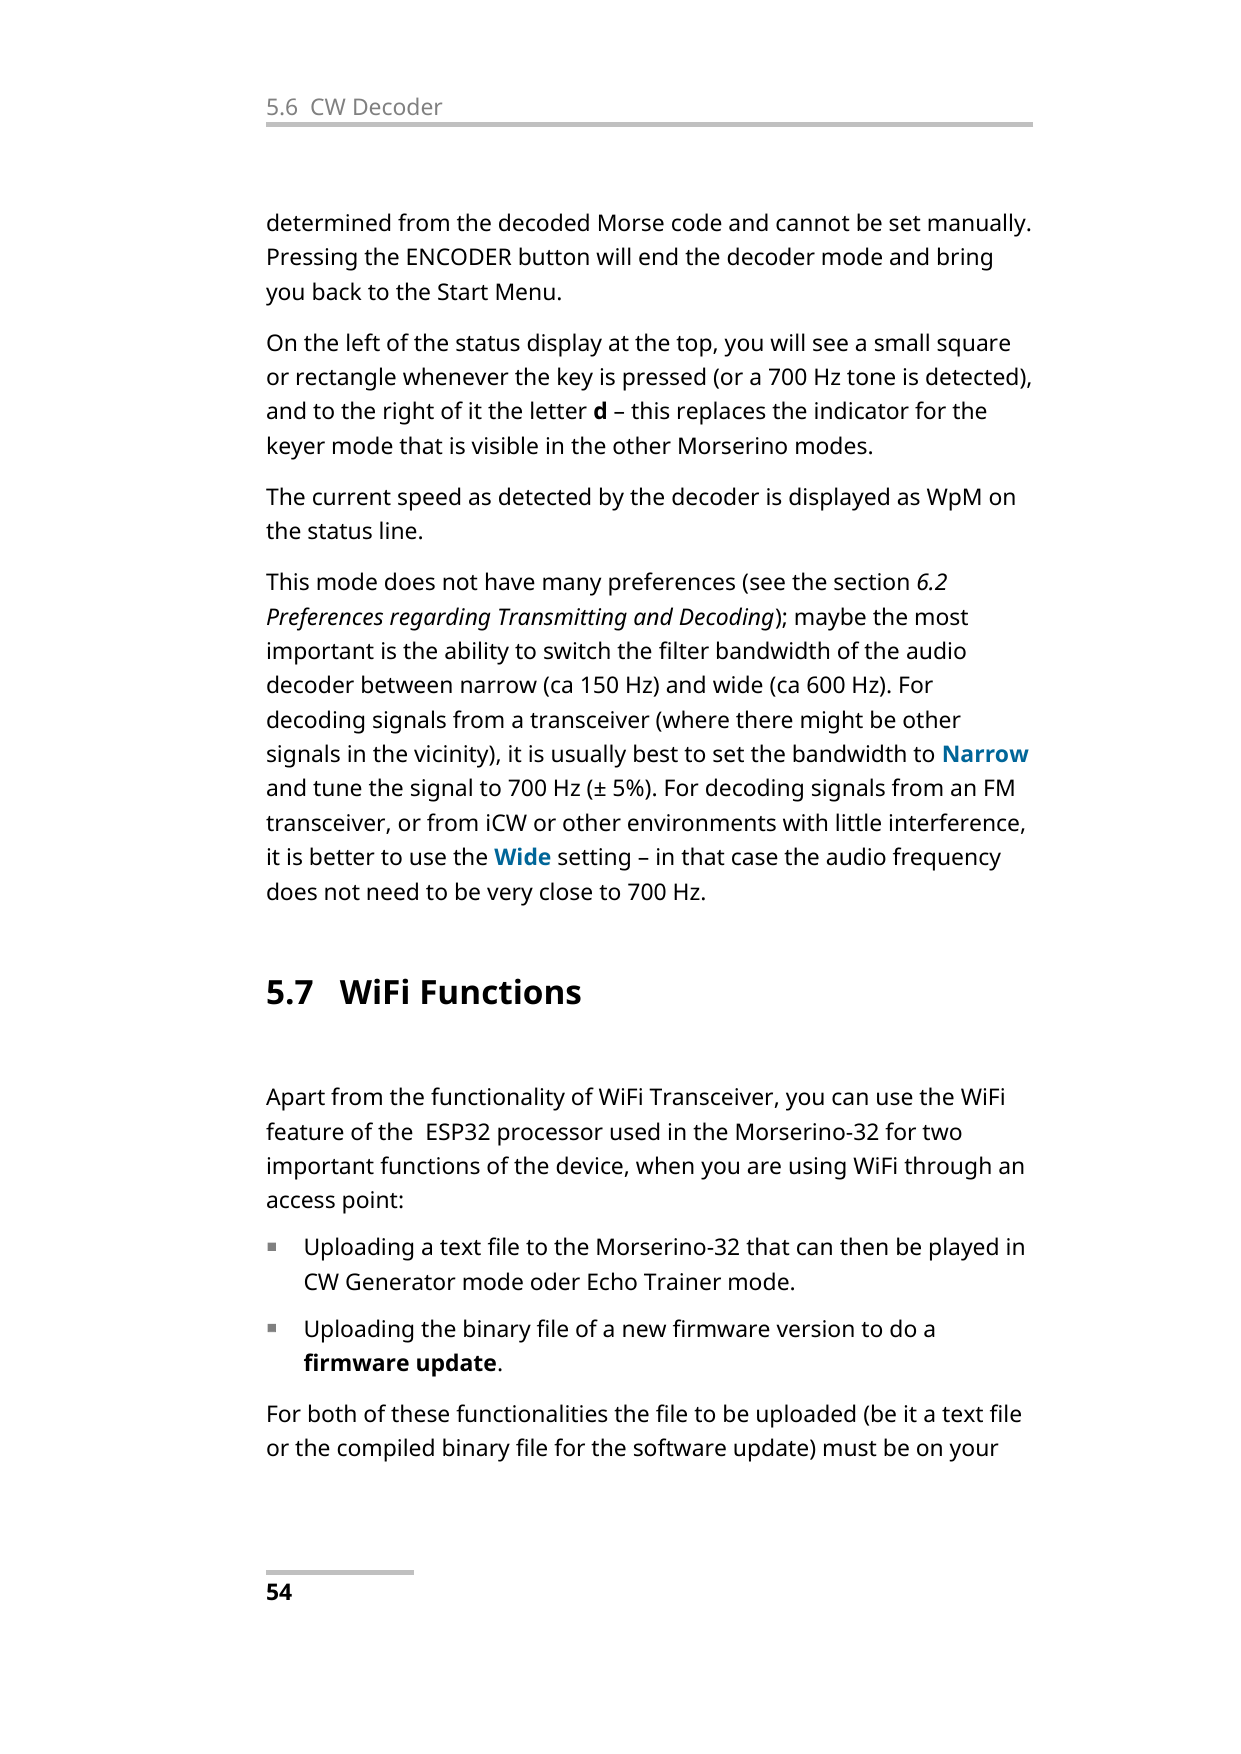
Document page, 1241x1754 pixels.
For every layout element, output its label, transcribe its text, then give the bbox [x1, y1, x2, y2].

list Uploading a text file to the Morserino-32 that can then be played in CW Generator mode oder Echo Trainer mode. [266, 1231, 1033, 1297]
text determined from the decoded Morse code and cannot be set manually. Pressing the ENCODER button will end the decoder mode and bring you back to the Start Menu. [266, 207, 1033, 307]
subtitle WiFi Functions [266, 969, 1033, 1014]
list Uploading the binary file of a new firmware version to do a firmware update. [266, 1312, 1033, 1378]
text This mode does not have many preferences (see the section 6.2 Preferences regarding Transmitting and Decoding); maybe the most important is the ability to switch the filter bandwidth of the audio decoder between narrow (ca 150 Hz) and wide (ca 600 Hz). For decoding signals from a transceiver (where there might be other signals in the vicinity), it is usually best to set the bandwidth to Narrow and tune the signal to 700 Hz (± 5%). For decoding signals from an FM transceiver, or from iCW or other environments with little interference, it is better to use the Wide setting – in that case the audio frequency does not need to be very close to 700 Hz. [266, 566, 1033, 907]
text Apart from the functionality of WiFi Transceiver, you can use the WiFi feature of the ESP32 processor used in the Morserino-32 for two important functions of the device, when you are using WiFi through an access point: [266, 1081, 1033, 1216]
text For both of these functionalities the file to be uploaded (be it a text file or the compiled binary file for the software update) must be on your [266, 1398, 1033, 1463]
text The current speed as detected by the decoder is displayed as WpM on the status line. [266, 481, 1033, 546]
text On the left of the status display at the top, you will see a small square or rectangle whenever the key is pressed (or a 700 Hz tone is detected), and to the right of it the letter d – this replaces the indicator for the keyer mode that is visible in the other Morserino modes. [266, 327, 1033, 461]
